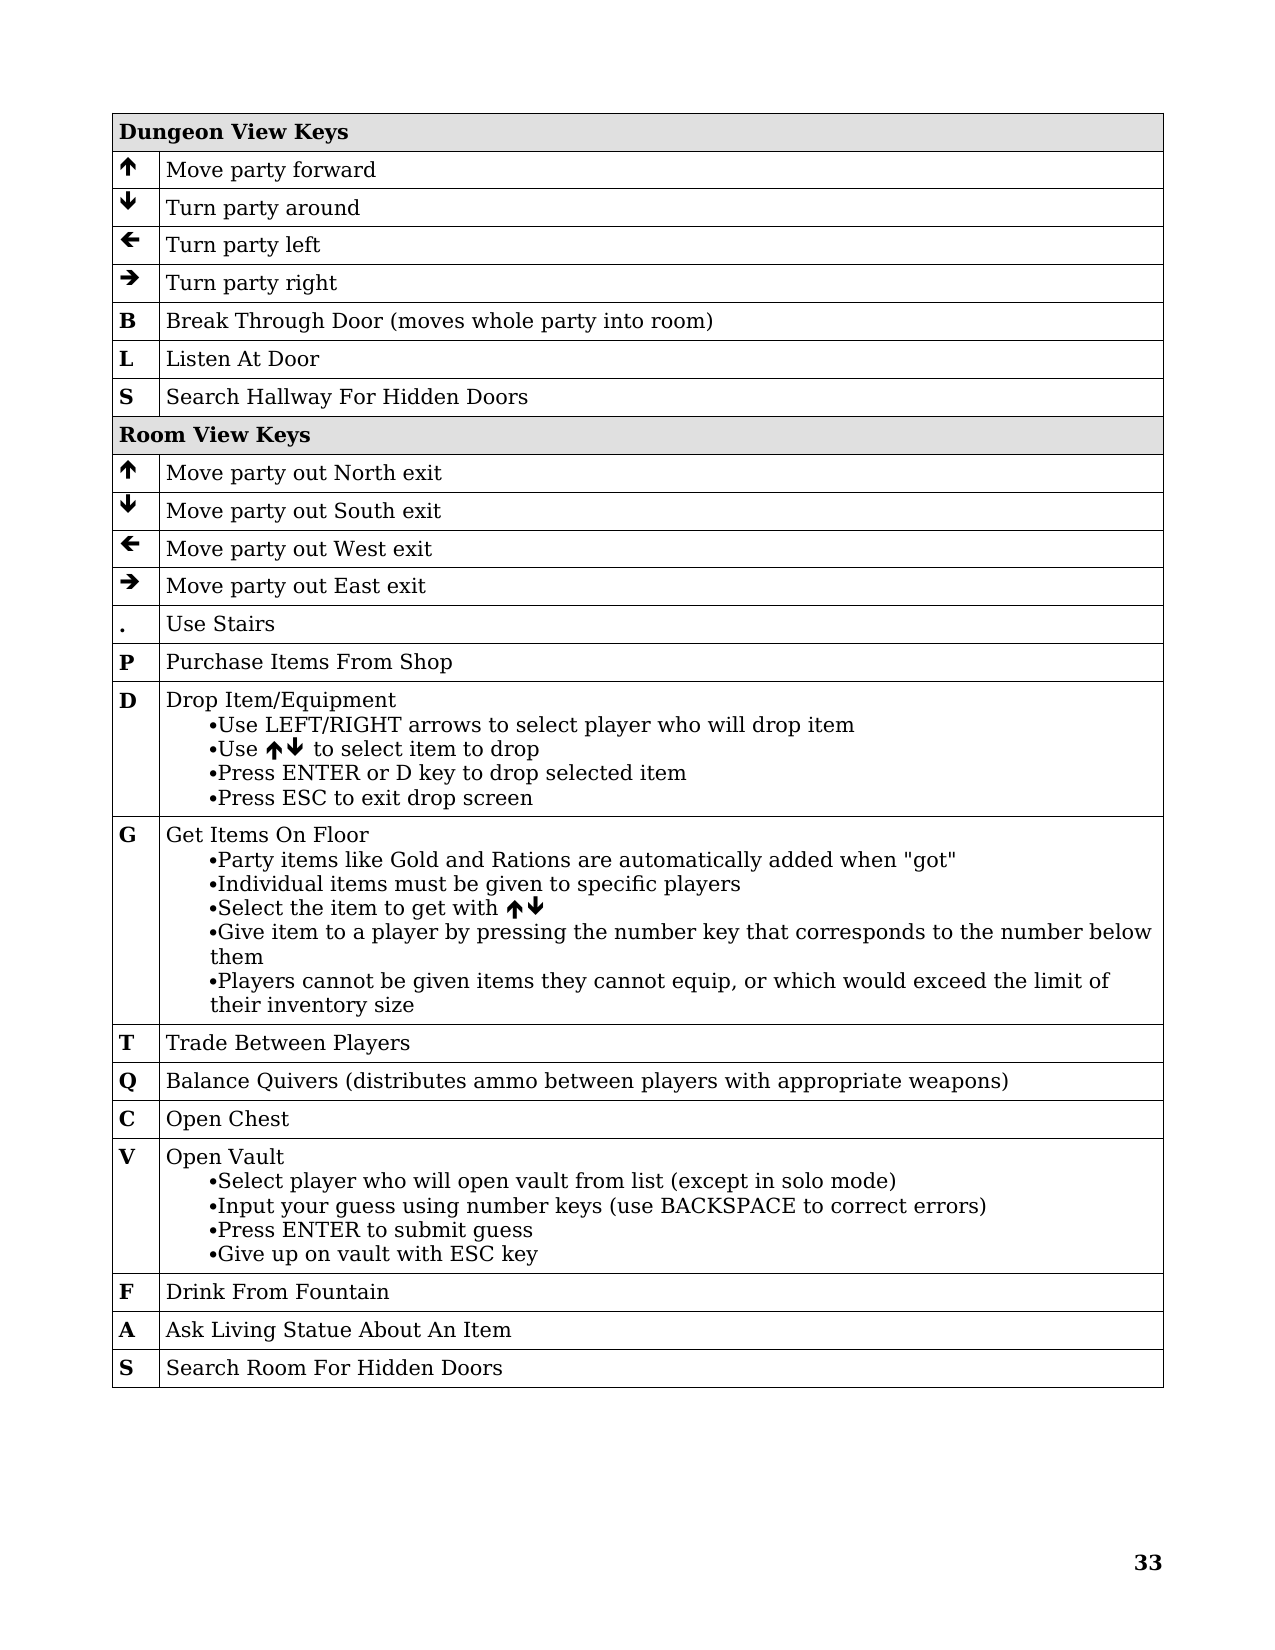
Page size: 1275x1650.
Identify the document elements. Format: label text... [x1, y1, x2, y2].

table_cell Q [113, 1063, 159, 1100]
table_cell  [113, 227, 159, 264]
table_cell Move party out North exit [160, 455, 1163, 492]
table_cell Turn party right [160, 265, 1163, 302]
table_cell P [113, 644, 159, 681]
table_cell Turn party around [160, 189, 1163, 226]
table_cell Ask Living Statue About An Item [160, 1312, 1163, 1349]
table_cell S [113, 379, 159, 416]
table_cell Break Through Door (moves whole party into room) [160, 303, 1163, 340]
table_cell  [113, 493, 159, 529]
table_cell Open Chest [160, 1101, 1163, 1138]
table_cell Trade Between Players [160, 1025, 1163, 1062]
table_cell Search Room For Hidden Doors [160, 1350, 1163, 1387]
table_cell Get Items On Floor Party items like Gold and Rations are automatically added when "got" Individual items must be given to specific players Select the item to get with  Give item to a player by pressing the number key that corresponds to the number below them Players cannot be given items they cannot equip, or which would exceed the limit of their inventory size [160, 817, 1163, 1024]
table_cell Use Stairs [160, 606, 1163, 643]
table_cell F [113, 1274, 159, 1311]
table_cell Search Hallway For Hidden Doors [160, 379, 1163, 416]
table_cell G [113, 817, 159, 1024]
table_cell  [113, 531, 159, 567]
table_cell  [113, 152, 159, 188]
table_cell Move party out East exit [160, 568, 1163, 605]
table_cell T [113, 1025, 159, 1062]
table_cell Balance Quivers (distributes ammo between players with appropriate weapons) [160, 1063, 1163, 1100]
table_cell Listen At Door [160, 341, 1163, 378]
table_cell  [113, 455, 159, 492]
table_cell L [113, 341, 159, 378]
table_cell Move party out West exit [160, 531, 1163, 567]
table_cell D [113, 682, 159, 816]
table_cell . [113, 606, 159, 643]
table_cell  [113, 189, 159, 226]
table_cell V [113, 1139, 159, 1273]
table_cell Purchase Items From Shop [160, 644, 1163, 681]
table_header Dungeon View Keys [113, 114, 1163, 151]
table_cell Drop Item/Equipment Use LEFT/RIGHT arrows to select player who will drop item Use  to select item to drop Press ENTER or D key to drop selected item Press ESC to exit drop screen [160, 682, 1163, 816]
table_cell Open Vault Select player who will open vault from list (except in solo mode) Input your guess using number keys (use BACKSPACE to correct errors) Press ENTER to submit guess Give up on vault with ESC key [160, 1139, 1163, 1273]
table_cell  [113, 265, 159, 302]
table_cell A [113, 1312, 159, 1349]
table_cell Move party out South exit [160, 493, 1163, 529]
table_cell Room View Keys [113, 417, 1163, 454]
table_cell Drink From Fountain [160, 1274, 1163, 1311]
table_cell B [113, 303, 159, 340]
table_cell S [113, 1350, 159, 1387]
table_cell  [113, 568, 159, 605]
table_cell Move party forward [160, 152, 1163, 188]
table_cell Turn party left [160, 227, 1163, 264]
table_cell C [113, 1101, 159, 1138]
